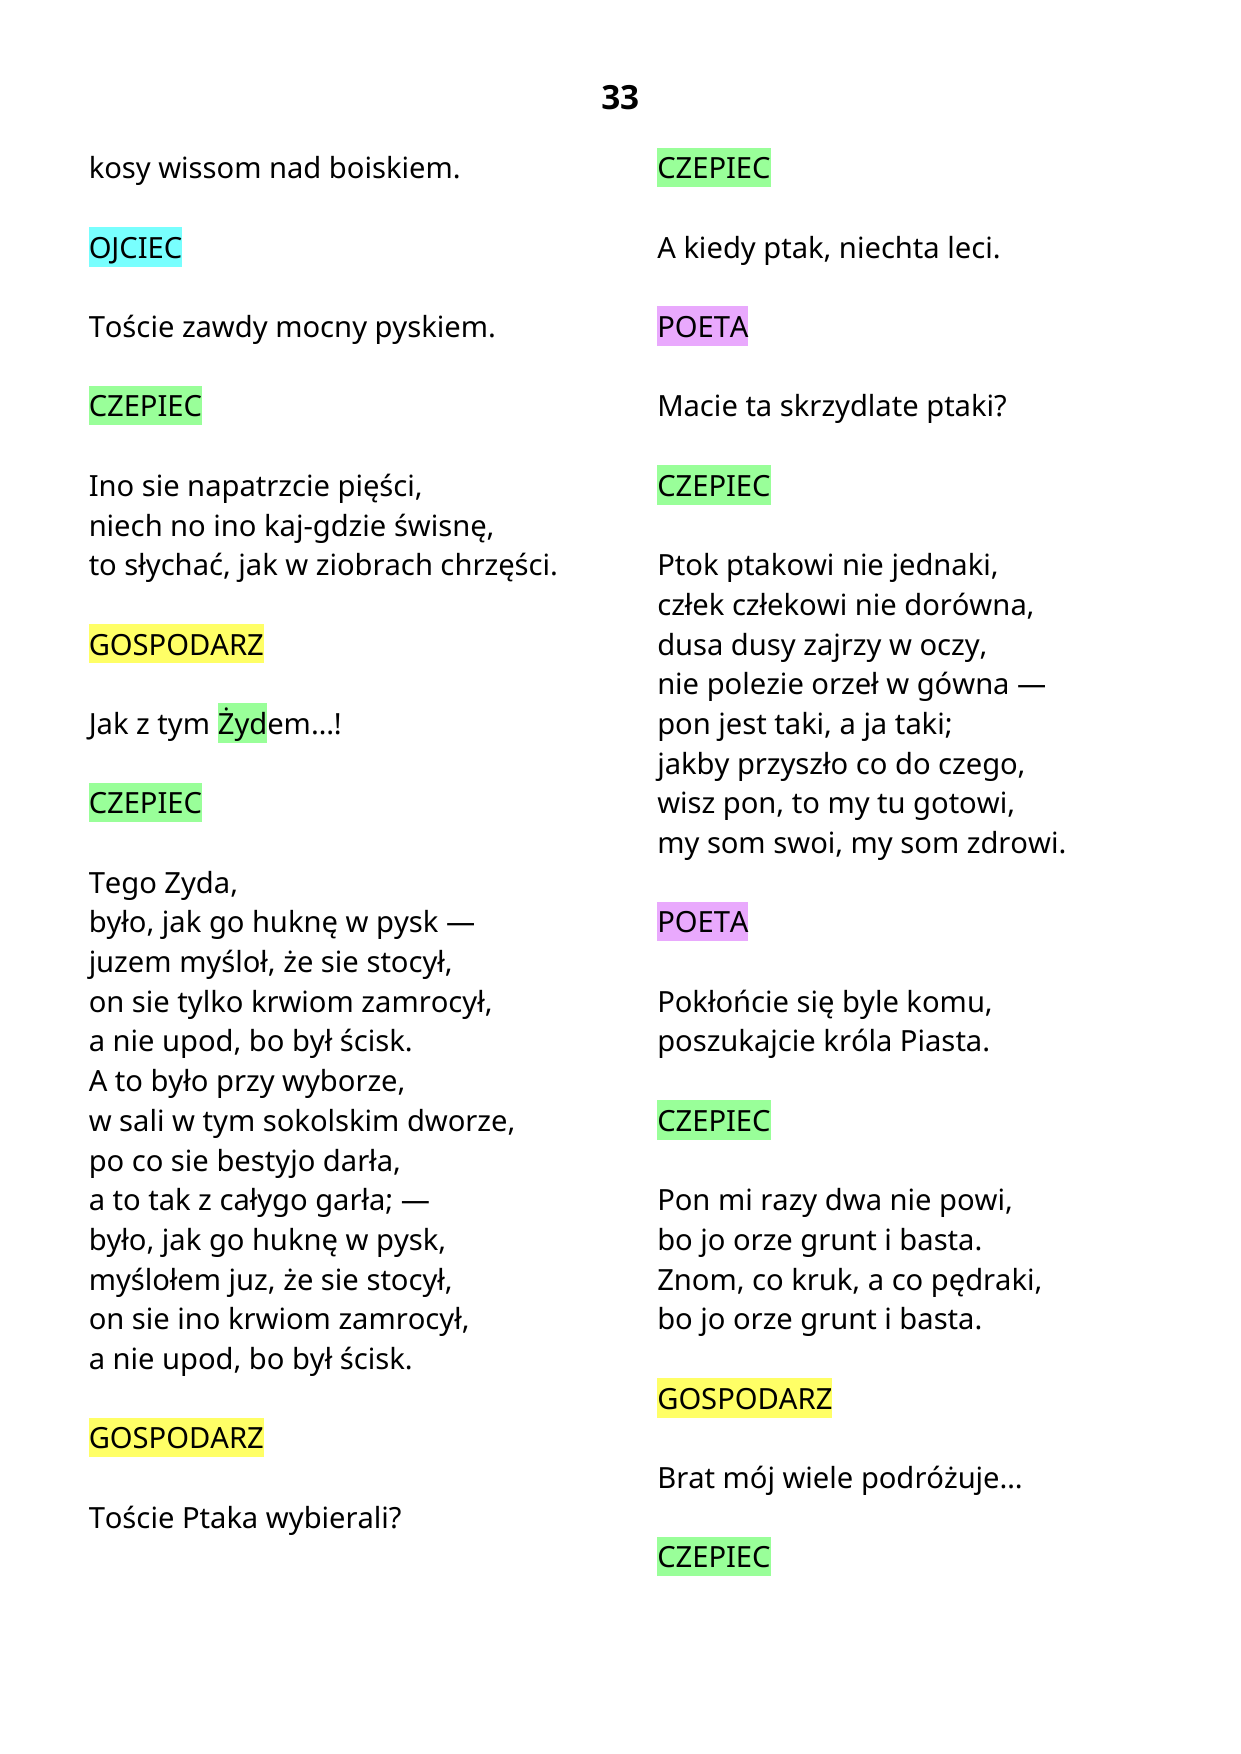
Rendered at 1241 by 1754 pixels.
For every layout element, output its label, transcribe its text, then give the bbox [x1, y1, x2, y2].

text człek człekowi nie dorówna, [657, 584, 1152, 624]
text Ptok ptakowi nie jednaki, [657, 544, 1152, 584]
text dusa dusy zajrzy w oczy, [657, 624, 1152, 663]
text CZEPIEC [657, 148, 1152, 187]
text było, jak go huknę w pysk, [88, 1219, 583, 1259]
text on sie ino krwiom zamrocył, [88, 1298, 583, 1338]
text CZEPIEC [88, 386, 583, 425]
text A to było przy wyborze, [88, 1060, 583, 1100]
text A kiedy ptak, niechta leci. [657, 227, 1152, 267]
text Macie ta skrzydlate ptaki? [657, 386, 1152, 425]
text myślołem juz, że sie stocył, [88, 1259, 583, 1298]
text w sali w tym sokolskim dworze, [88, 1100, 583, 1140]
text CZEPIEC [657, 465, 1152, 505]
text Pon mi razy dwa nie powi, [657, 1179, 1152, 1219]
text Toście Ptaka wybierali? [88, 1497, 583, 1537]
text jakby przyszło co do czego, [657, 743, 1152, 783]
text CZEPIEC [657, 1537, 1152, 1576]
text Brat mój wiele podróżuje… [657, 1457, 1152, 1497]
text GOSPODARZ [657, 1378, 1152, 1418]
text bo jo orze grunt i basta. [657, 1298, 1152, 1338]
text a nie upod, bo był ścisk. [88, 1338, 583, 1378]
text to słychać, jak w ziobrach chrzęści. [88, 544, 583, 584]
text było, jak go huknę w pysk — [88, 902, 583, 941]
text GOSPODARZ [88, 624, 583, 663]
text juzem myśloł, że sie stocył, [88, 941, 583, 981]
text Znom, co kruk, a co pędraki, [657, 1259, 1152, 1298]
text nie polezie orzeł w gówna — [657, 663, 1152, 703]
text Tego Zyda, [88, 862, 583, 902]
text a nie upod, bo był ścisk. [88, 1021, 583, 1060]
text kosy wissom nad boiskiem. [88, 148, 583, 187]
text niech no ino kaj-gdzie świsnę, [88, 505, 583, 544]
text on sie tylko krwiom zamrocył, [88, 981, 583, 1021]
text Ino sie napatrzcie pięści, [88, 465, 583, 505]
text GOSPODARZ [88, 1418, 583, 1457]
text my som swoi, my som zdrowi. [657, 822, 1152, 862]
text Pokłońcie się byle komu, [657, 981, 1152, 1021]
text bo jo orze grunt i basta. [657, 1219, 1152, 1259]
text POETA [657, 902, 1152, 941]
text a to tak z całygo garła; — [88, 1179, 583, 1219]
text POETA [657, 306, 1152, 346]
text CZEPIEC [88, 783, 583, 822]
text poszukajcie króla Piasta. [657, 1021, 1152, 1060]
text Jak z tym Żydem…! [88, 703, 583, 743]
text pon jest taki, a ja taki; [657, 703, 1152, 743]
text CZEPIEC [657, 1100, 1152, 1140]
text OJCIEC [88, 227, 583, 267]
text Toście zawdy mocny pyskiem. [88, 306, 583, 346]
text wisz pon, to my tu gotowi, [657, 783, 1152, 822]
text po co sie bestyjo darła, [88, 1140, 583, 1179]
